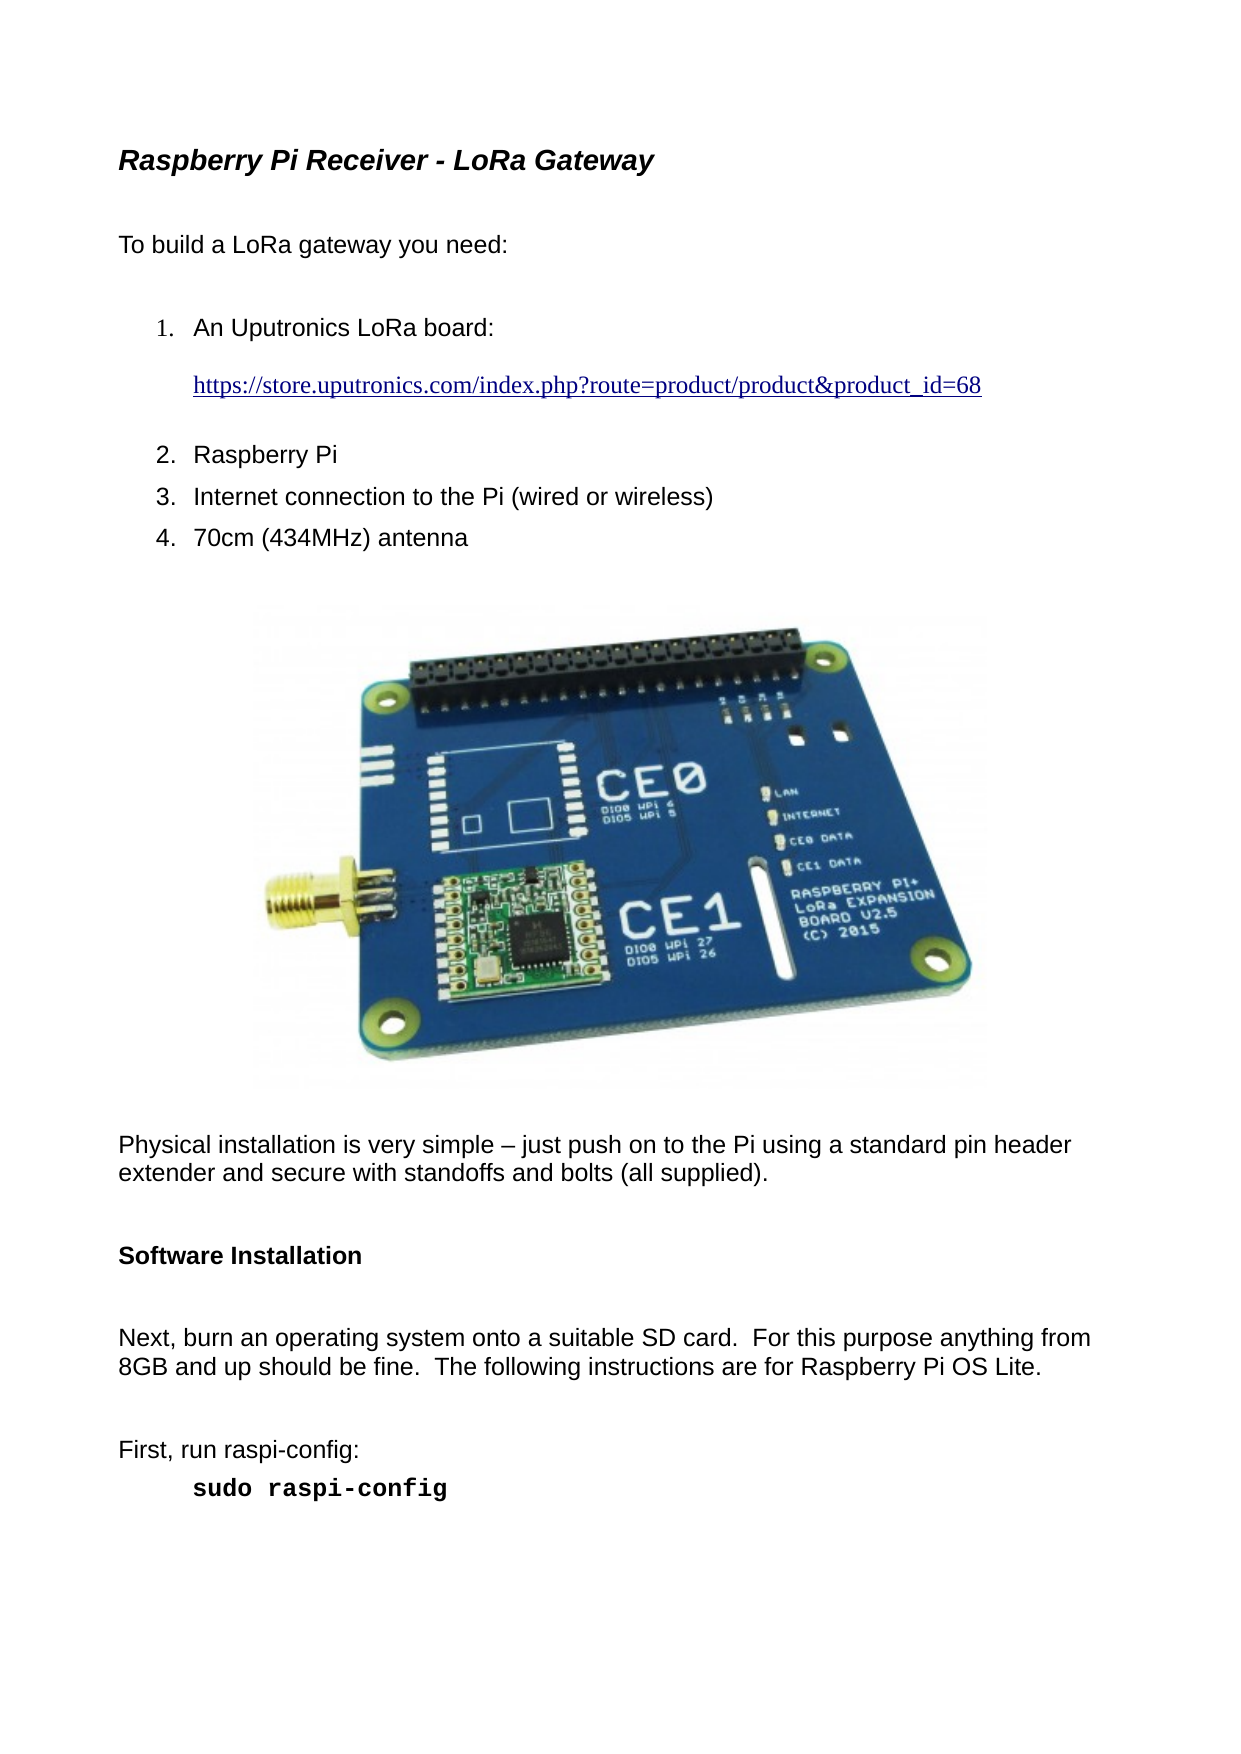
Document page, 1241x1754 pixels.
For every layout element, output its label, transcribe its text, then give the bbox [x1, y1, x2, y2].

text Next, burn an operating system onto a suitable SD card. For this purpose anything from 8GB and up should be fine. The following instructions are for Raspberry Pi OS Lite. [118, 1323, 1122, 1381]
text sudo raspi-config [192, 1476, 1122, 1504]
picture [252, 605, 988, 1089]
list Raspberry Pi [156, 441, 1122, 469]
text To build a LoRa gateway you need: [118, 230, 1122, 259]
list Internet connection to the Pi (wired or wireless) [156, 482, 1122, 511]
text Software Installation [118, 1241, 1122, 1269]
list 70cm (434MHz) antenna [156, 523, 1122, 552]
text Physical installation is very simple – just push on to the Pi using a standard pin header extender and secure with standoffs and bolts (all supplied). [118, 1129, 1122, 1187]
subtitle Raspberry Pi Receiver - LoRa Gateway [118, 143, 1122, 177]
list An Uputronics LoRa board: https://store.uputronics.com/index.php?route=product/product&product_id=68 [156, 313, 1122, 428]
text First, run raspi-config: [118, 1434, 1122, 1463]
